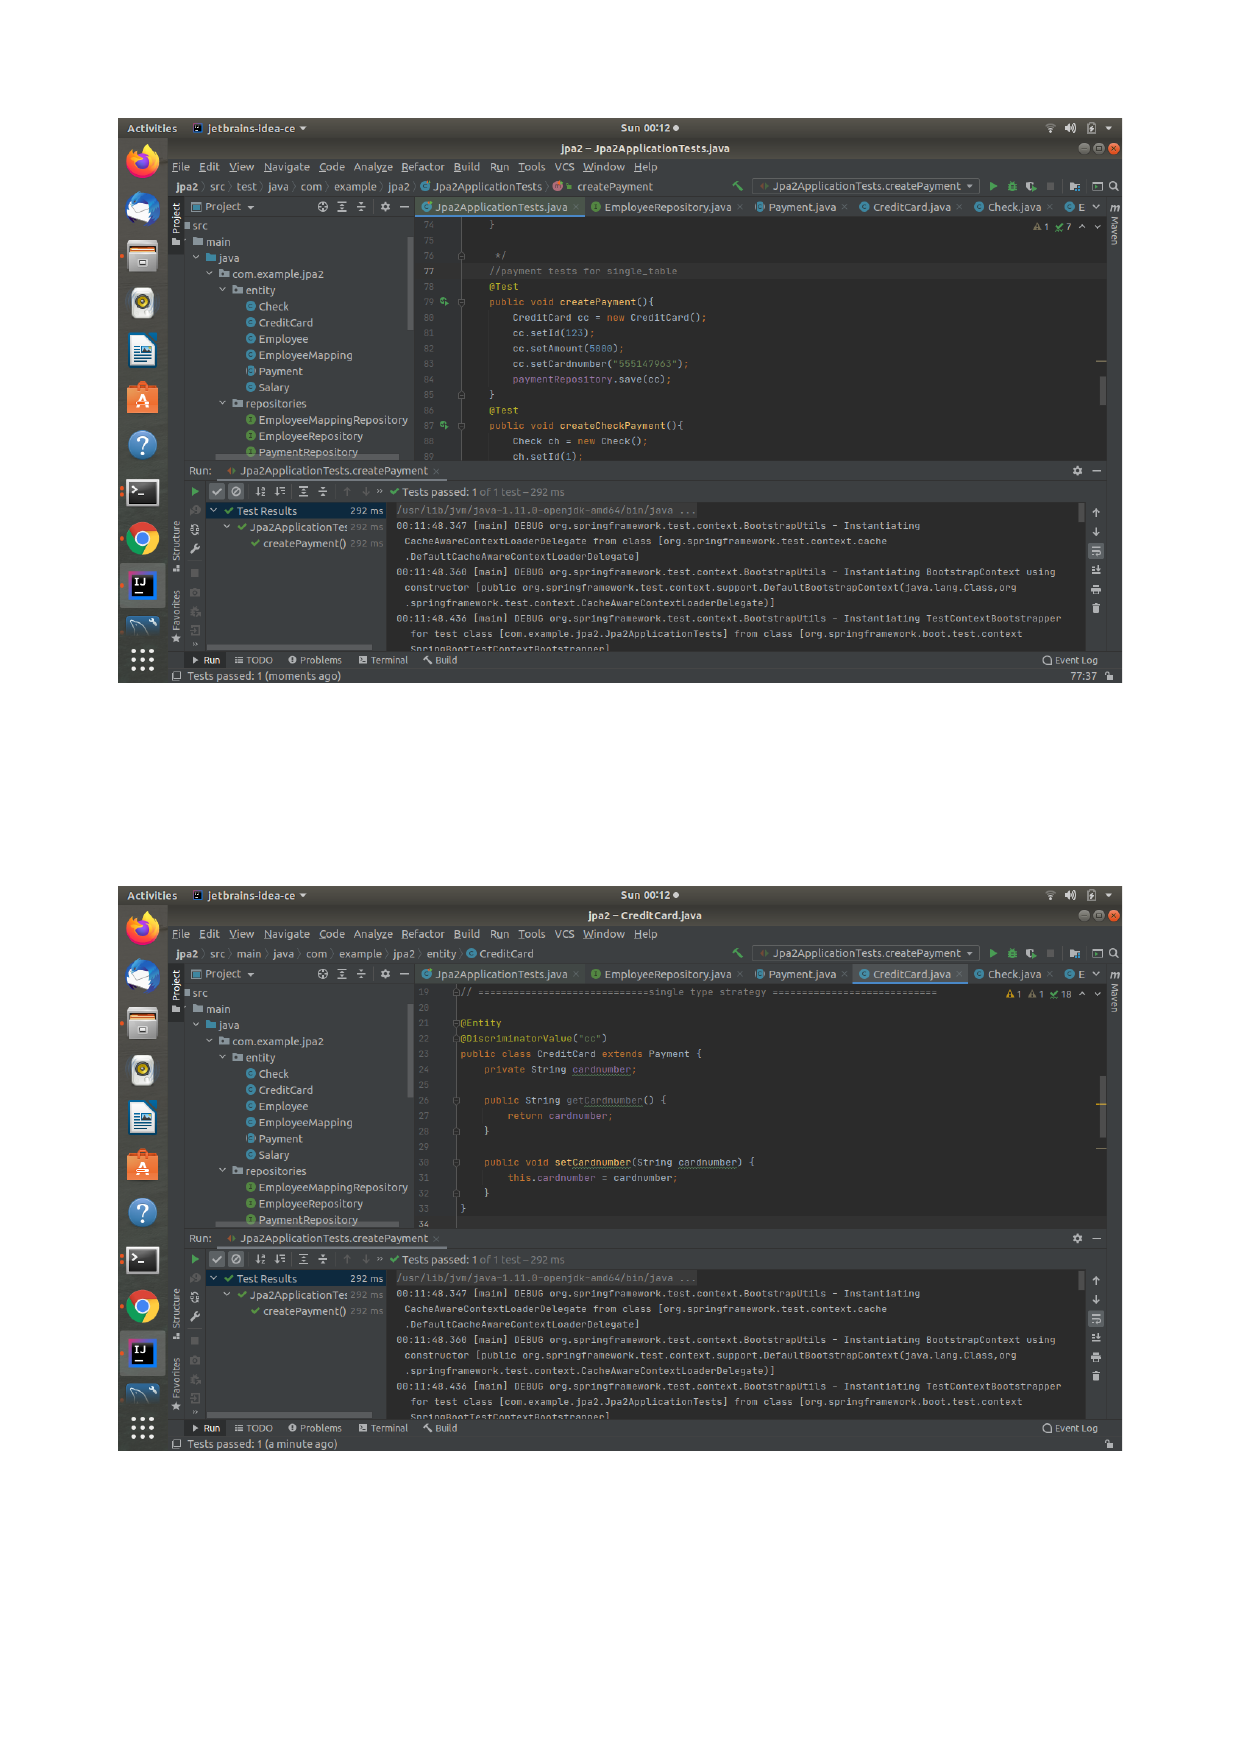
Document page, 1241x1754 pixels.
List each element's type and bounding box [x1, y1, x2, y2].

picture [118, 886, 1123, 1451]
picture [118, 118, 1123, 683]
